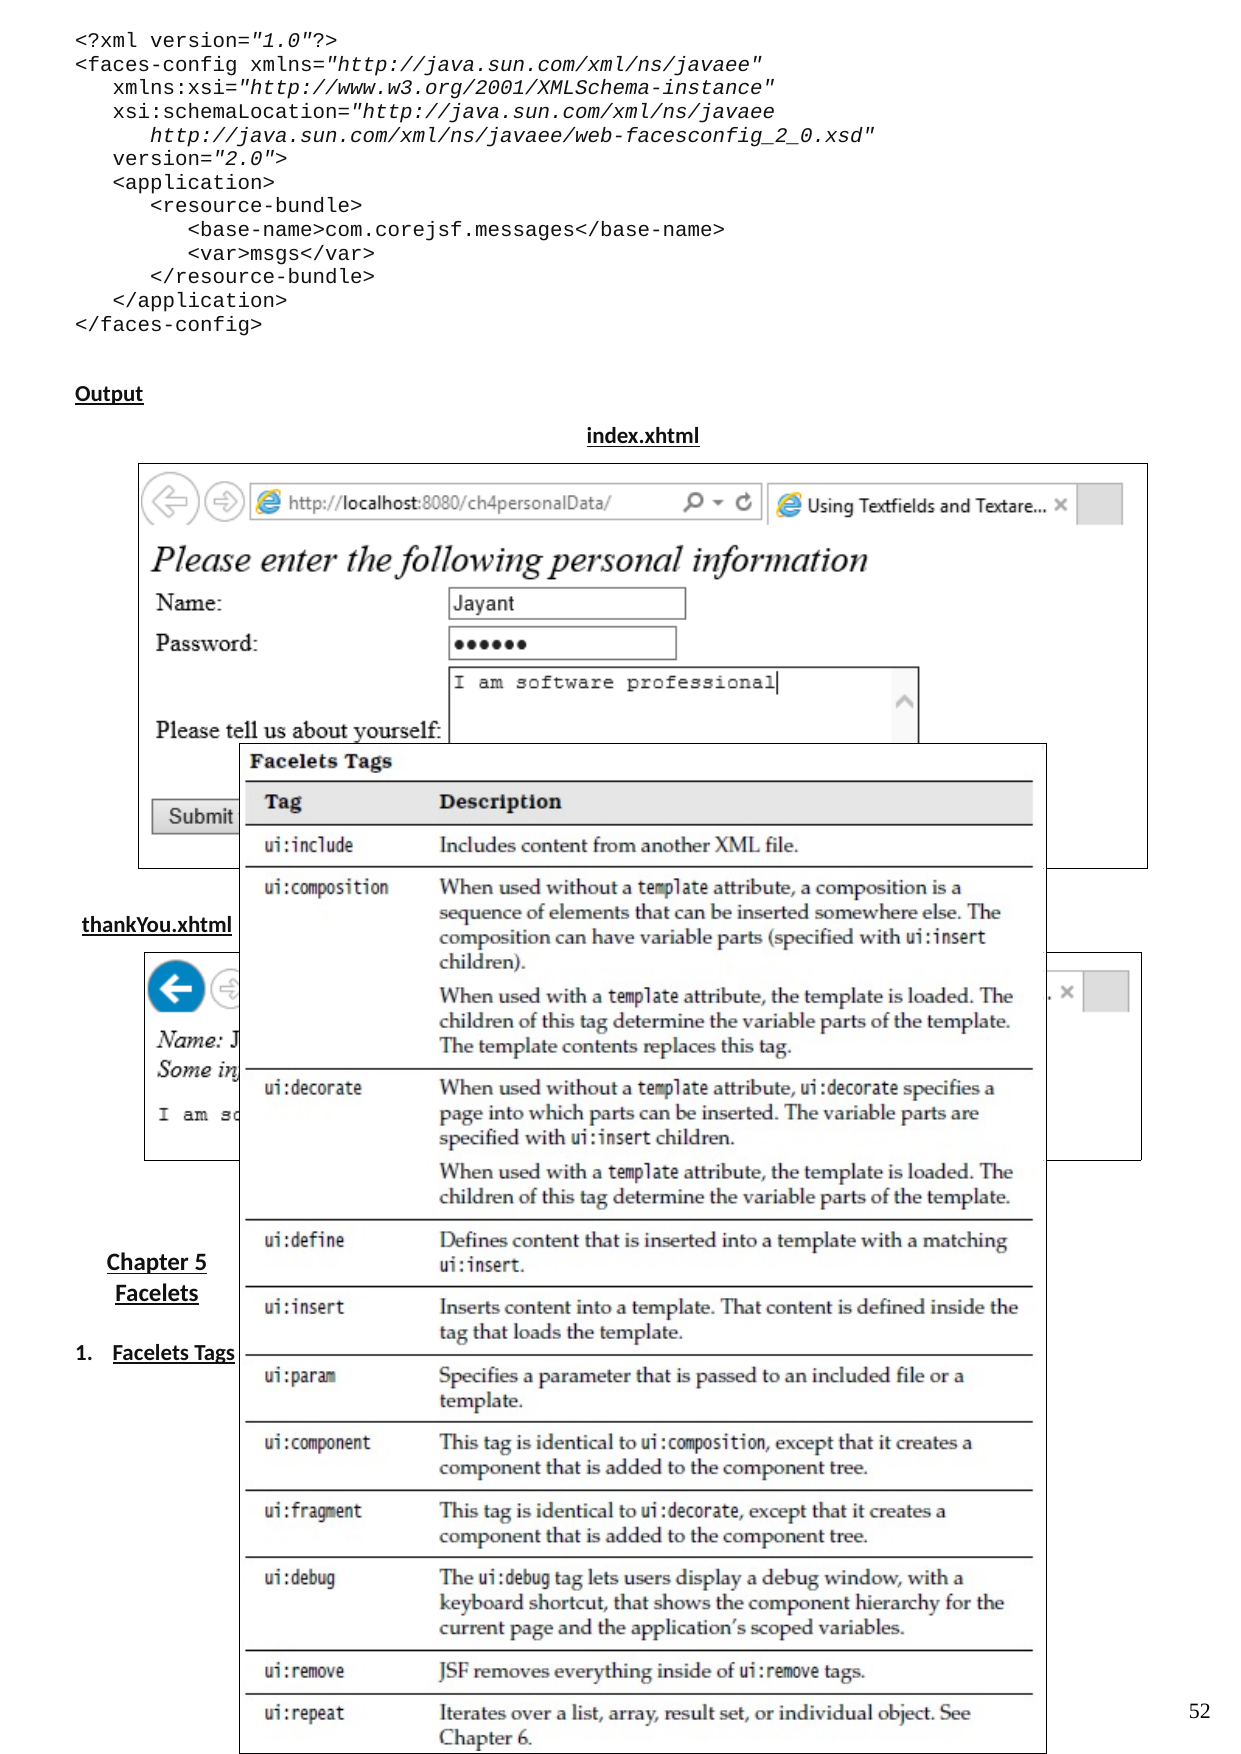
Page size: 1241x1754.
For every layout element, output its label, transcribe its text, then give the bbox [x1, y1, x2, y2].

text <?xml version="1.0"?> [75, 30, 1211, 54]
text Output [75, 379, 1211, 407]
text <base-name>com.corejsf.messages</base-name> [75, 219, 1211, 243]
text <var>msgs</var> [75, 243, 1211, 266]
text </resource-bundle> [75, 266, 1211, 290]
text </application> [75, 290, 1211, 314]
text Chapter 5 Facelets [75, 1246, 239, 1307]
text version="2.0"> [75, 148, 1211, 172]
text index.xhtml [75, 421, 1211, 449]
text <faces-config xmlns="http://java.sun.com/xml/ns/javaee" [75, 54, 1211, 77]
text <resource-bundle> [75, 196, 1211, 219]
text [1047, 1246, 1211, 1307]
text thankYou.xhtml [75, 910, 239, 938]
text [1047, 910, 1211, 938]
text http://java.sun.com/xml/ns/javaee/web-facesconfig_2_0.xsd" [75, 124, 1211, 148]
text 1. Facelets Tags [75, 1338, 239, 1366]
text xsi:schemaLocation="http://java.sun.com/xml/ns/javaee [75, 101, 1211, 124]
text [1047, 1338, 1211, 1366]
text <application> [75, 172, 1211, 196]
text </faces-config> [75, 314, 1211, 337]
text xmlns:xsi="http://www.w3.org/2001/XMLSchema-instance" [75, 77, 1211, 101]
picture [241, 745, 1044, 1751]
